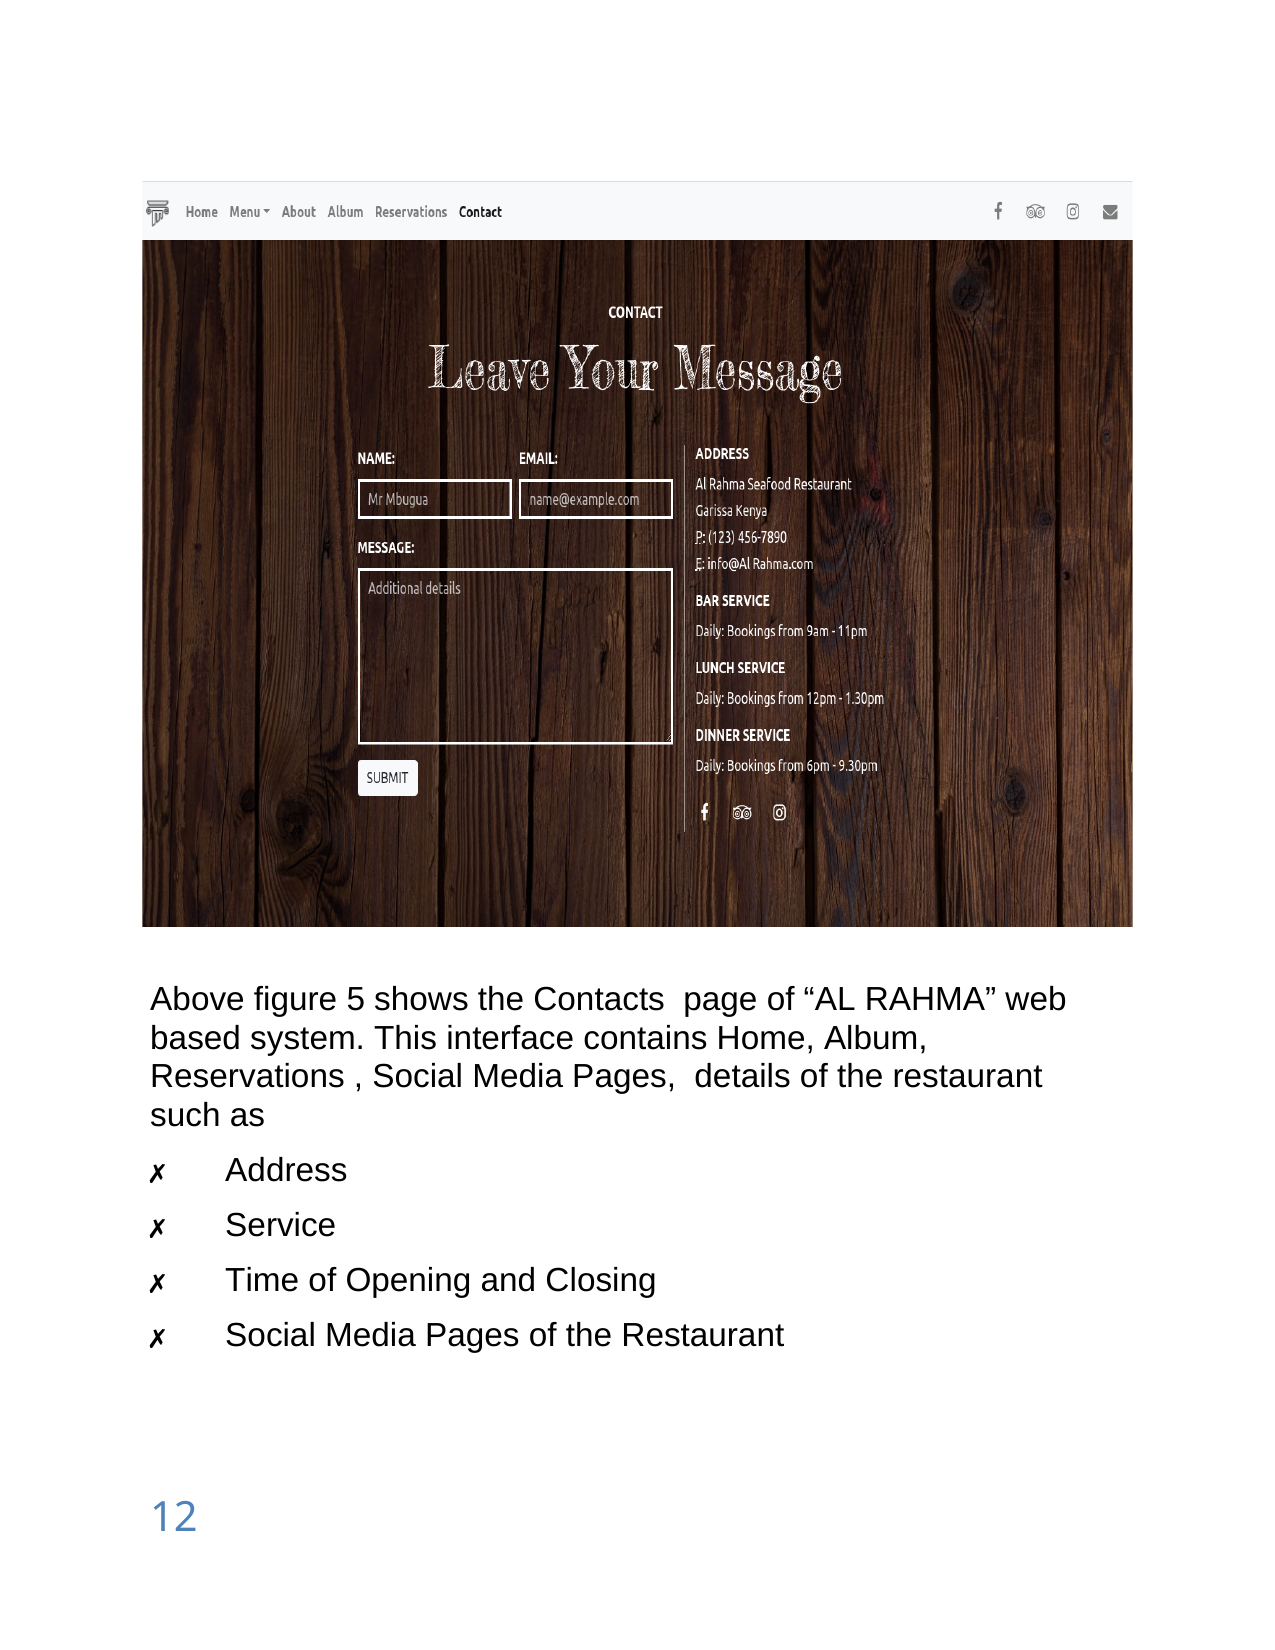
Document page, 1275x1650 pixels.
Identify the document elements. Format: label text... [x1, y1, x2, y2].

list Social Media Pages of the Restaurant [150, 1315, 1109, 1354]
picture [142, 179, 1133, 927]
list Address [150, 1150, 1109, 1188]
list Above figure 5 shows the Contacts page of “AL RAHMA” web based system. This interface contains Home, Album, Reservations , Social Media Pages, details of the restaurant such as [150, 979, 1109, 1133]
list Service [150, 1205, 1109, 1243]
list Time of Opening and Closing [150, 1260, 1109, 1299]
